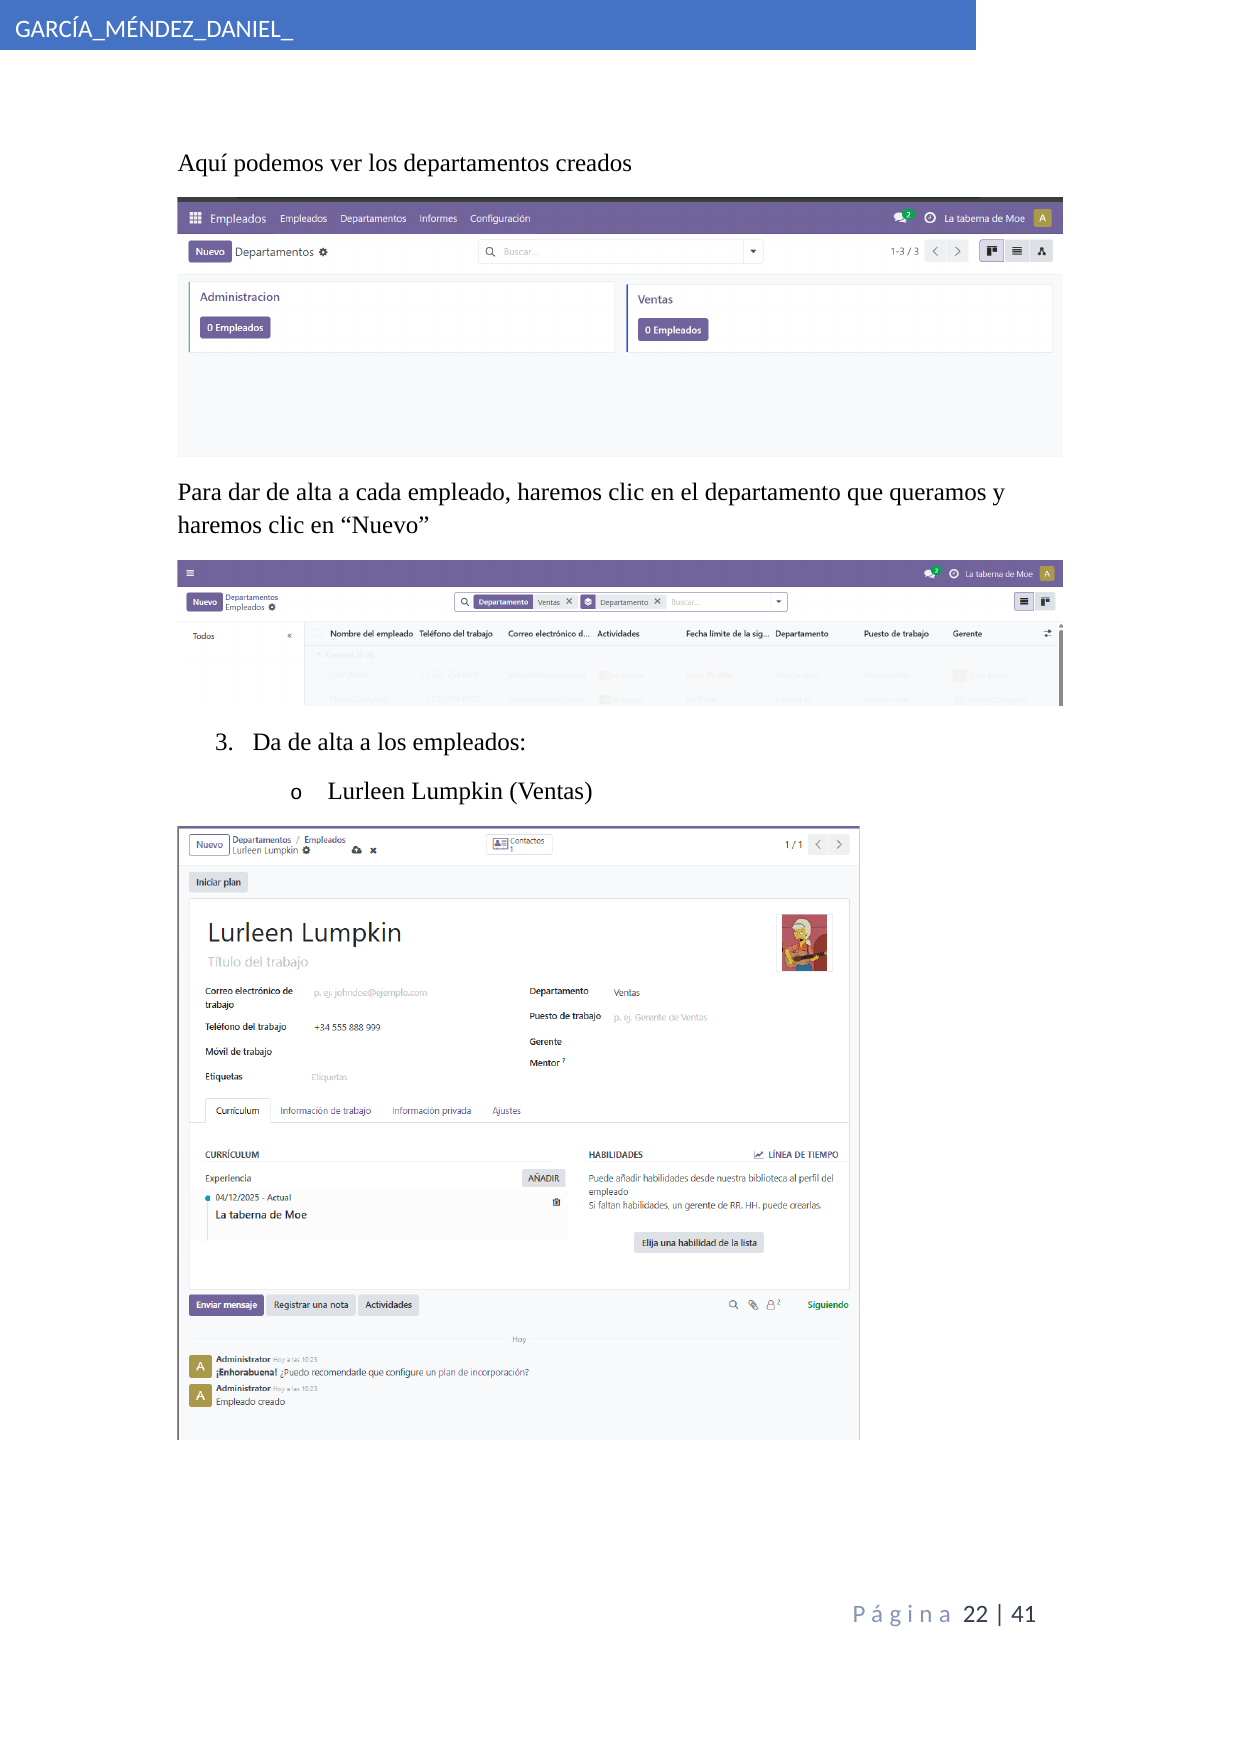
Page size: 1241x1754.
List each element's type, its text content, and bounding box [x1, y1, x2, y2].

text Para dar de alta a cada empleado, haremos clic en el departamento que queramos y haremos clic en “Nuevo” [177, 477, 1063, 539]
list Da de alta a los empleados: [215, 727, 1063, 755]
text Aquí podemos ver los departamentos creados [177, 148, 1063, 176]
list Lurleen Lumpkin (Ventas) [290, 776, 1063, 806]
